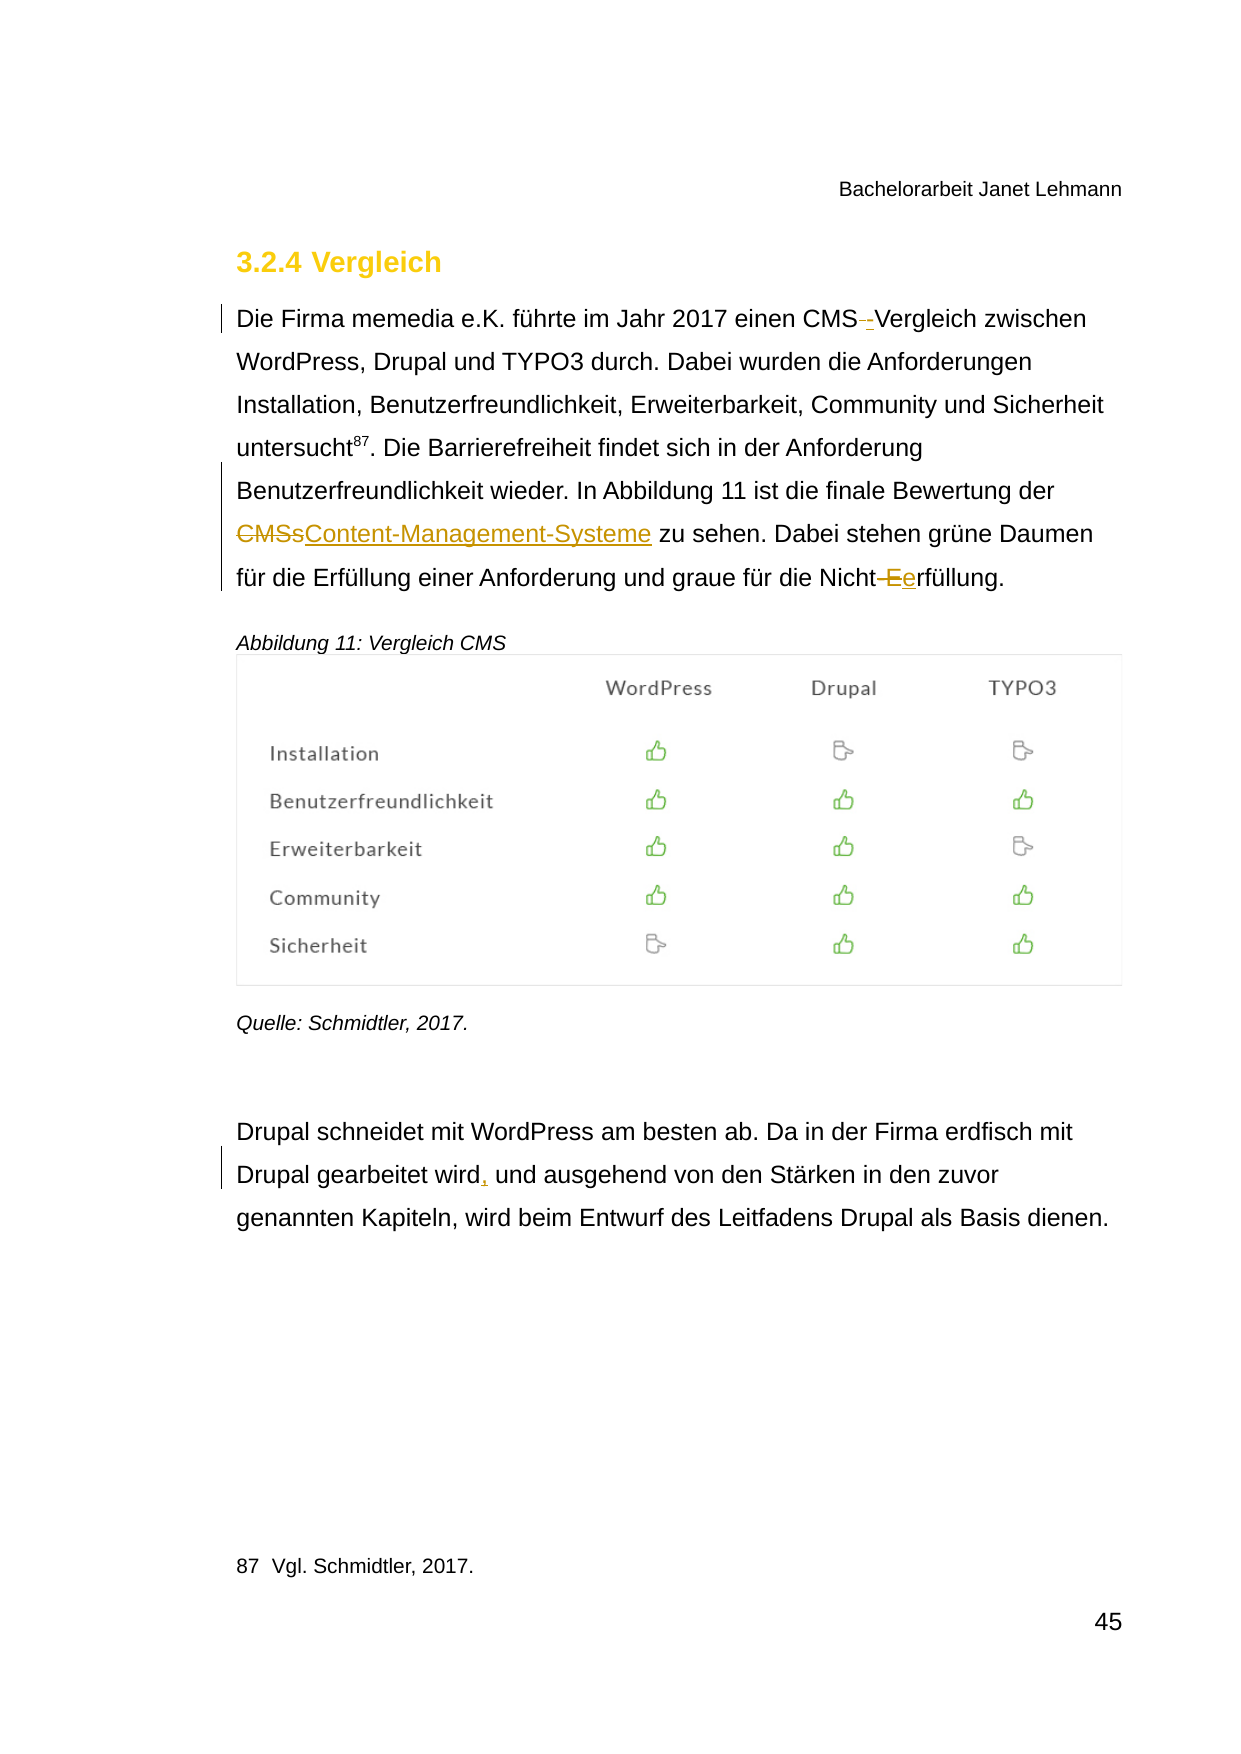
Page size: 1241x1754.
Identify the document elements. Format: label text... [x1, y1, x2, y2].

text Die Firma memedia e.K. führte im Jahr 2017 einen CMS-Vergleich zwischen WordPress, Drupal und TYPO3 durch. Dabei wurden die Anforderungen Installation, Benutzerfreundlichkeit, Erweiterbarkeit, Community und Sicherheit untersucht. Die Barrierefreiheit findet sich in der Anforderung Benutzerfreundlichkeit wieder. In Abbildung 11 ist die finale Bewertung der Content-Management-Systeme zu sehen. Dabei stehen grüne Daumen für die Erfüllung einer Anforderung und graue für die Nichterfüllung. [236, 304, 1122, 591]
text Drupal schneidet mit WordPress am besten ab. Da in der Firma erdfisch mit Drupal gearbeitet wird, und ausgehend von den Stärken in den zuvor genannten Kapiteln, wird beim Entwurf des Leitfadens Drupal als Basis dienen. [236, 1117, 1122, 1232]
text Quelle: Schmidtler, 2017. [236, 1011, 1122, 1034]
subtitle Vergleich [236, 245, 1122, 279]
picture [236, 654, 1123, 986]
text Abbildung 11: Vergleich CMS [236, 631, 1122, 654]
text Vgl. Schmidtler, 2017. [236, 1554, 1122, 1578]
